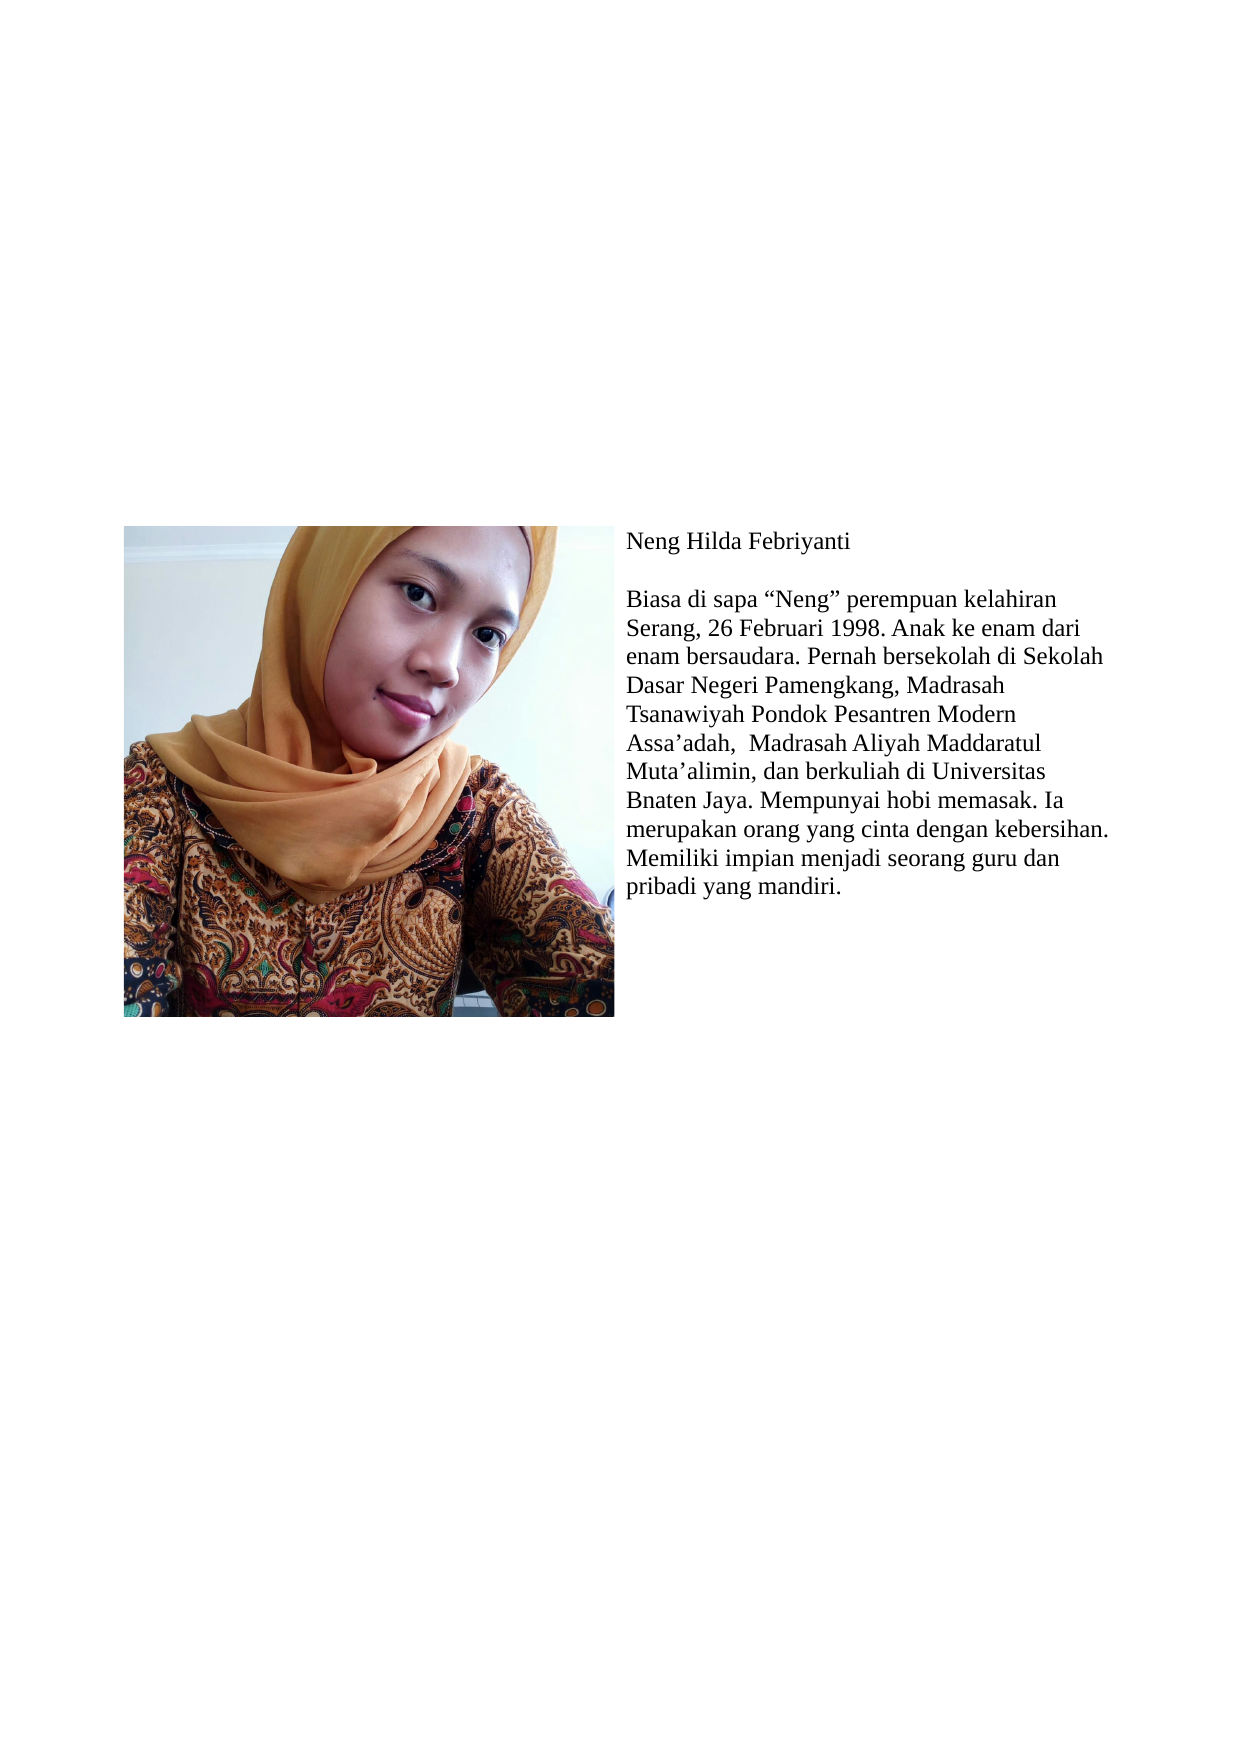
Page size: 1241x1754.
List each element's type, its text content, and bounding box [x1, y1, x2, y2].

table_header Neng Hilda Febriyanti Biasa di sapa “Neng” perempuan kelahiran Serang, 26 Februari 1998. Anak ke enam dari enam bersaudara. Pernah bersekolah di Sekolah Dasar Negeri Pamengkang, Madrasah Tsanawiyah Pondok Pesantren Modern Assa’adah, Madrasah Aliyah Maddaratul Muta’alimin, dan berkuliah di Universitas Bnaten Jaya. Mempunyai hobi memasak. Ia merupakan orang yang cinta dengan kebersihan. Memiliki impian menjadi seorang guru dan pribadi yang mandiri. [620, 521, 1122, 1051]
table_header [118, 521, 620, 1051]
picture [123, 526, 615, 1017]
